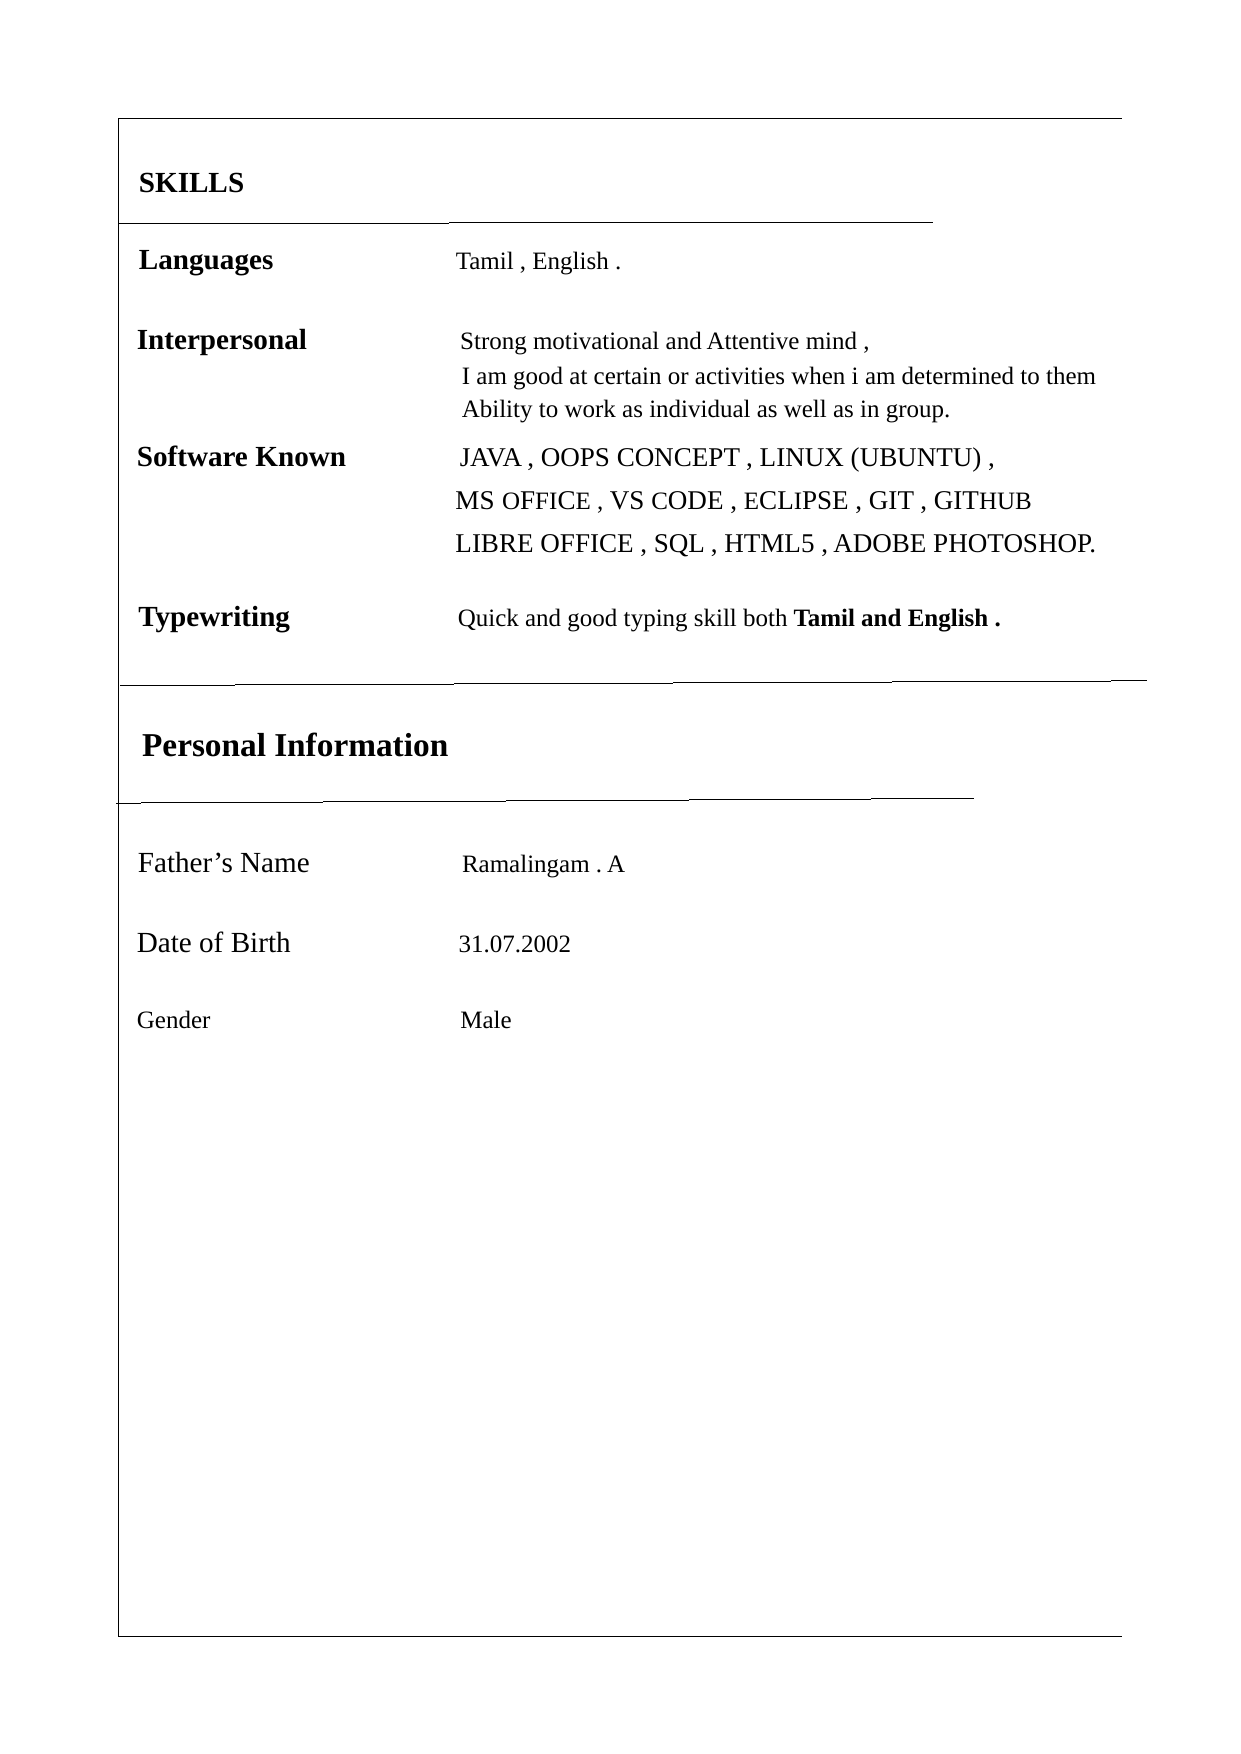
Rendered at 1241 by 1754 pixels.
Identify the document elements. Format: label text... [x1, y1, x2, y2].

text MS OFFICE , VS CODE , ECLIPSE , GIT , GITHUB [124, 484, 1116, 515]
text Interpersonal Strong motivational and Attentive mind , [124, 322, 1116, 356]
text SKILLS [124, 165, 1116, 199]
text Date of Birth 31.07.2002 [124, 925, 1116, 959]
text Languages Tamil , English . [124, 242, 1116, 276]
text I am good at certain or activities when i am determined to them [124, 361, 1116, 389]
text Father’s Name Ramalingam . A [124, 845, 1116, 879]
text Gender Male [124, 1005, 1116, 1034]
text Typewriting Quick and good typing skill both Tamil and English . [124, 599, 1116, 633]
text Software Known JAVA , OOPS CONCEPT , LINUX (UBUNTU) , [124, 439, 1116, 472]
text LIBRE OFFICE , SQL , HTML5 , ADOBE PHOTOSHOP. [124, 527, 1116, 558]
text Ability to work as individual as well as in group. [124, 394, 1116, 423]
